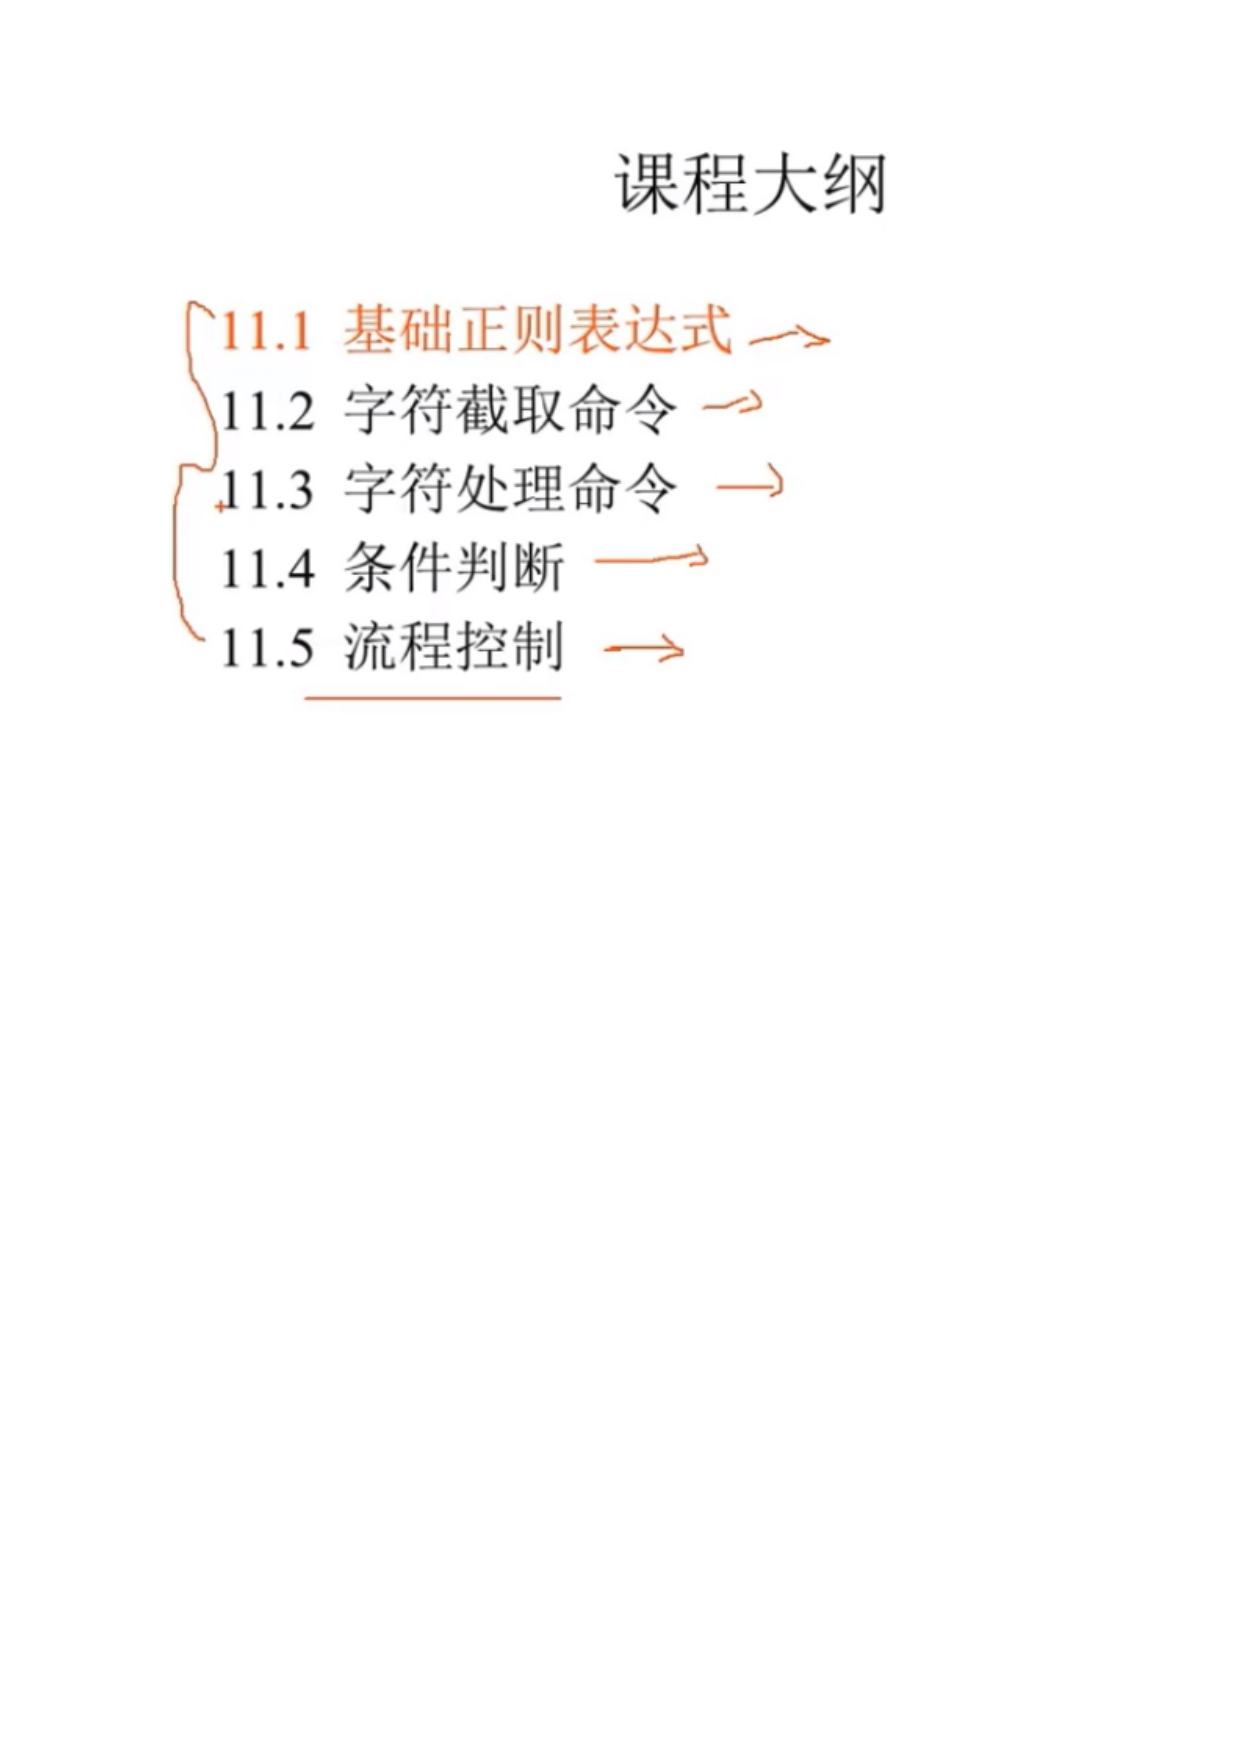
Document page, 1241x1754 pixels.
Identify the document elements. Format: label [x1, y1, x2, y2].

picture [171, 118, 1070, 733]
